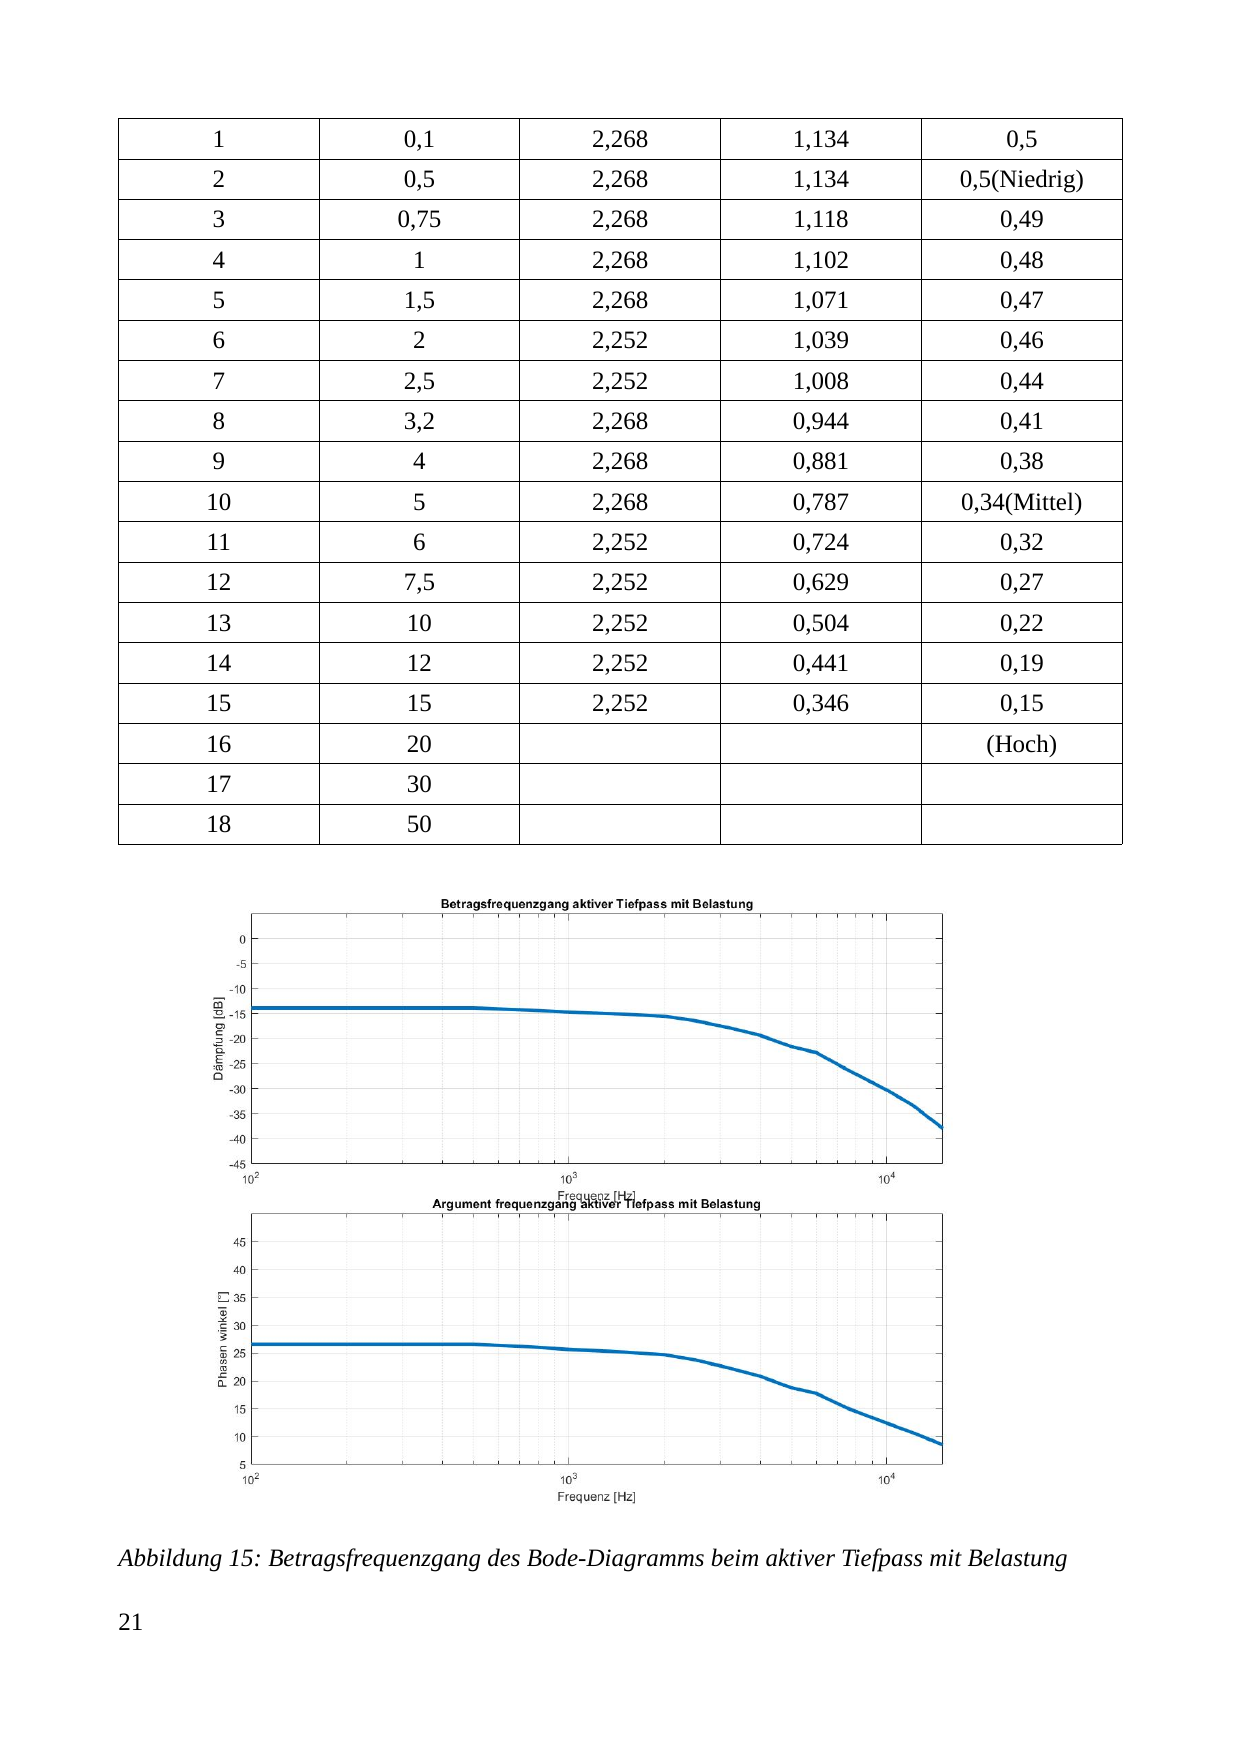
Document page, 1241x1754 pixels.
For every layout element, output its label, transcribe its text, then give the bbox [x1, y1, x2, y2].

table_cell 0,49 [922, 200, 1122, 239]
table_cell 20 [320, 724, 519, 763]
table_cell 2,252 [520, 684, 720, 723]
table_cell 2,268 [520, 200, 720, 239]
table_cell [721, 724, 921, 763]
table_cell 18 [119, 805, 319, 844]
table_cell 0,724 [721, 522, 921, 562]
table_cell 0,787 [721, 482, 921, 521]
table_cell 10 [119, 482, 319, 521]
table_cell 1,134 [721, 119, 921, 158]
table_cell 0,15 [922, 684, 1122, 723]
table_cell 2 [119, 160, 319, 199]
table_cell 12 [119, 563, 319, 602]
table_cell 2,252 [520, 563, 720, 602]
table_cell 50 [320, 805, 519, 844]
table_cell 0,38 [922, 442, 1122, 481]
table_cell 0,48 [922, 240, 1122, 279]
table_cell 0,22 [922, 603, 1122, 642]
table_cell 1 [320, 240, 519, 279]
table_cell 0,1 [320, 119, 519, 158]
table_cell 7,5 [320, 563, 519, 602]
table_cell 0,19 [922, 643, 1122, 682]
table_cell 0,46 [922, 321, 1122, 360]
table_cell 0,629 [721, 563, 921, 602]
table_cell 2,268 [520, 119, 720, 158]
text Abbildung 15: Betragsfrequenzgang des Bode-Diagramms beim aktiver Tiefpass mit Belastung [118, 1543, 1122, 1571]
table_cell 0,44 [922, 361, 1122, 400]
table_cell 1,071 [721, 280, 921, 320]
table_cell 12 [320, 643, 519, 682]
table_cell 1,102 [721, 240, 921, 279]
table_cell 30 [320, 764, 519, 803]
table_cell 2,5 [320, 361, 519, 400]
table_cell 14 [119, 643, 319, 682]
table_cell 5 [119, 280, 319, 320]
table_cell 0,75 [320, 200, 519, 239]
table_cell 0,32 [922, 522, 1122, 562]
table_cell 0,944 [721, 401, 921, 441]
table_cell 8 [119, 401, 319, 441]
table_cell [520, 724, 720, 763]
table_cell 6 [119, 321, 319, 360]
table_cell 0,346 [721, 684, 921, 723]
table_cell 2,268 [520, 280, 720, 320]
table_cell 11 [119, 522, 319, 562]
table_cell 15 [320, 684, 519, 723]
table_cell 13 [119, 603, 319, 642]
table_cell 0,5 [320, 160, 519, 199]
table_cell 1,008 [721, 361, 921, 400]
table_cell [721, 805, 921, 844]
table_cell 2,268 [520, 160, 720, 199]
table_cell 2,268 [520, 442, 720, 481]
table_cell 0,441 [721, 643, 921, 682]
table_cell 5 [320, 482, 519, 521]
table_cell 6 [320, 522, 519, 562]
table_cell [520, 805, 720, 844]
table_cell 2,252 [520, 321, 720, 360]
table_cell 0,5(Niedrig) [922, 160, 1122, 199]
table_cell 2,252 [520, 643, 720, 682]
table_cell 1 [119, 119, 319, 158]
table_cell 2 [320, 321, 519, 360]
table_cell 2,268 [520, 401, 720, 441]
table_cell 0,881 [721, 442, 921, 481]
table_cell 0,504 [721, 603, 921, 642]
table_cell 3 [119, 200, 319, 239]
table_cell 2,252 [520, 361, 720, 400]
table_cell 16 [119, 724, 319, 763]
table_cell 1,5 [320, 280, 519, 320]
picture [188, 888, 974, 1514]
table_cell 2,252 [520, 603, 720, 642]
table_cell 7 [119, 361, 319, 400]
table_cell [922, 764, 1122, 803]
table_cell 0,5 [922, 119, 1122, 158]
table_cell 1,039 [721, 321, 921, 360]
table_cell [520, 764, 720, 803]
table_cell 9 [119, 442, 319, 481]
table_cell 1,134 [721, 160, 921, 199]
table_cell 0,41 [922, 401, 1122, 441]
table_cell 1,118 [721, 200, 921, 239]
table_cell 2,268 [520, 482, 720, 521]
table_cell 15 [119, 684, 319, 723]
table_cell 2,252 [520, 522, 720, 562]
table_cell (Hoch) [922, 724, 1122, 763]
table_cell [721, 764, 921, 803]
table_cell 4 [320, 442, 519, 481]
table_cell 3,2 [320, 401, 519, 441]
table_cell [922, 805, 1122, 844]
table_cell 4 [119, 240, 319, 279]
table_cell 10 [320, 603, 519, 642]
table_cell 2,268 [520, 240, 720, 279]
table_cell 17 [119, 764, 319, 803]
table_cell 0,27 [922, 563, 1122, 602]
table_cell 0,34(Mittel) [922, 482, 1122, 521]
table_cell 0,47 [922, 280, 1122, 320]
